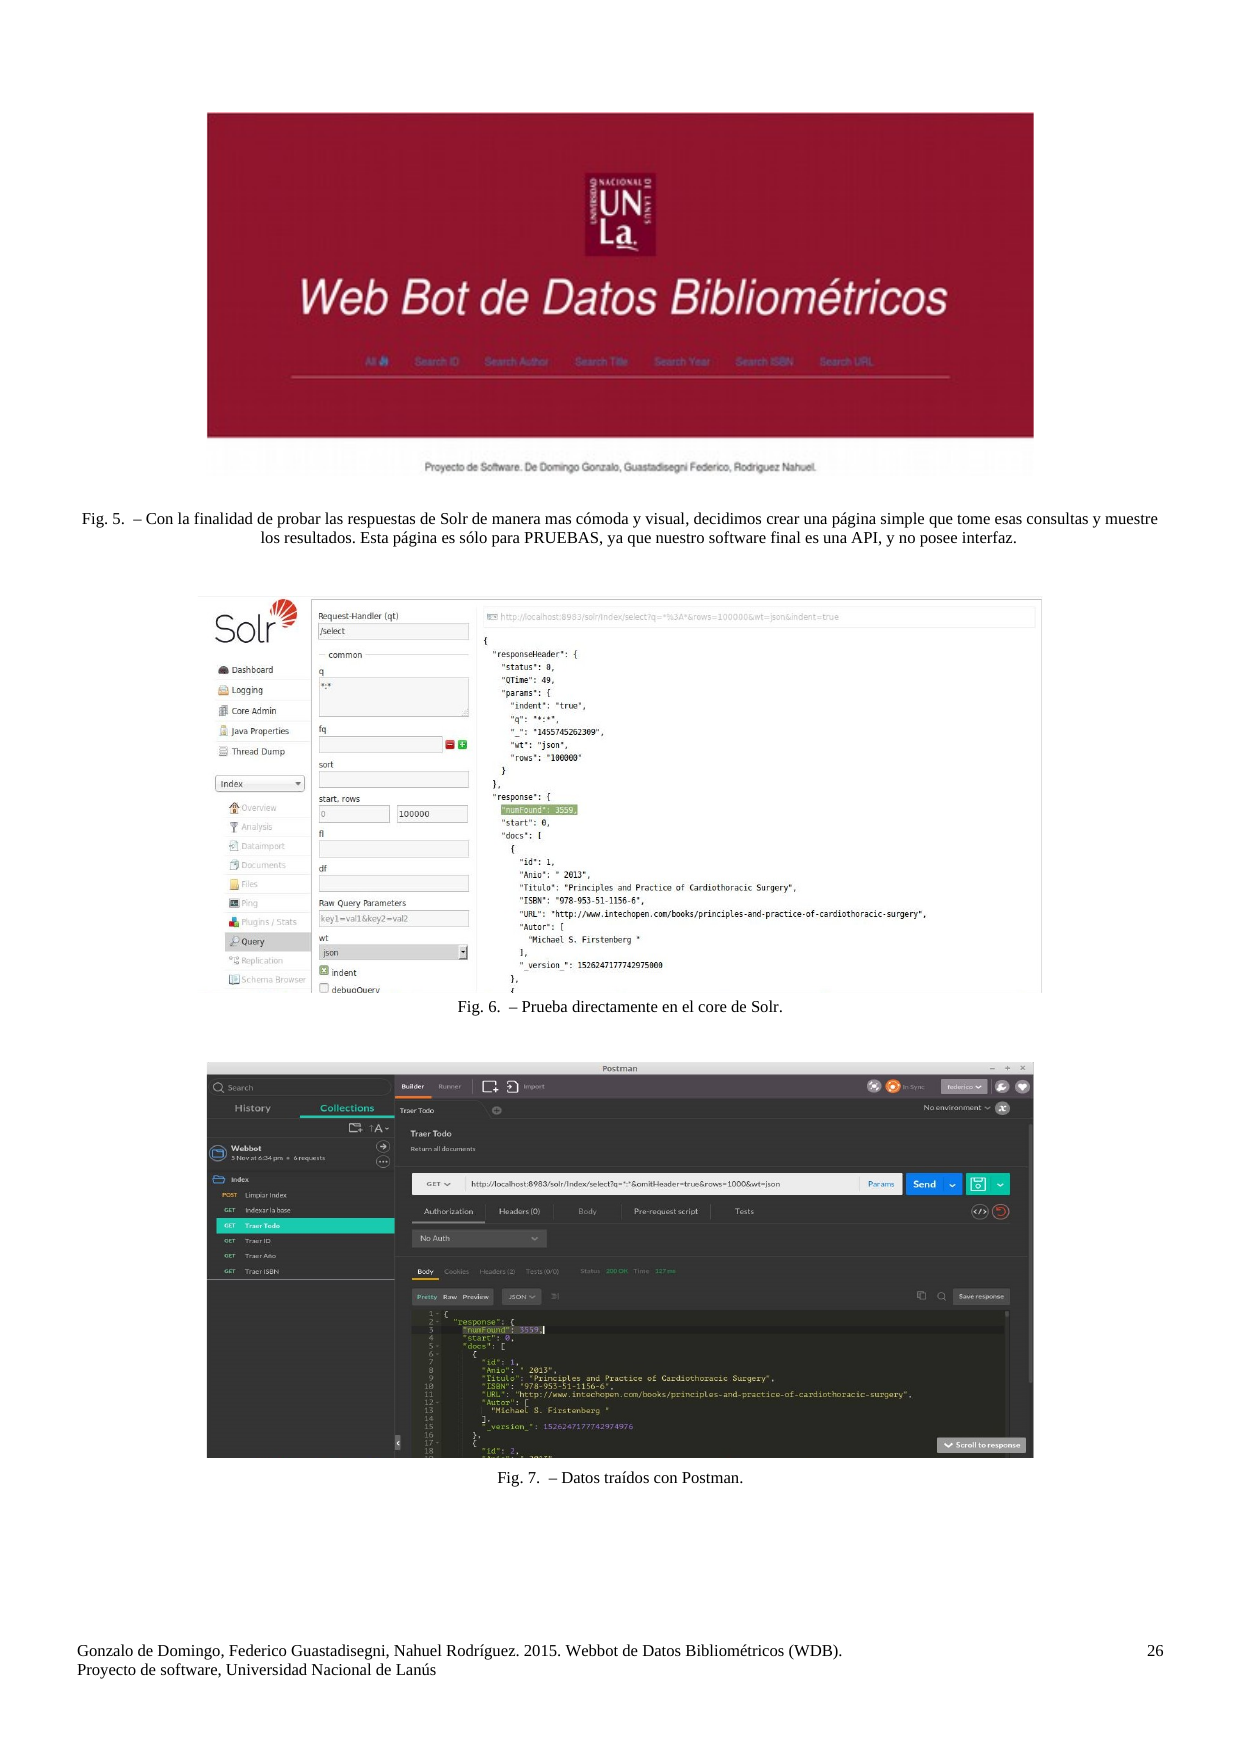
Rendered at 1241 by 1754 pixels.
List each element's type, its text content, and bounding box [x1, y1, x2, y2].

list – Con la finalidad de probar las respuestas de Solr de manera mas cómoda y visual, decidimos crear una página simple que tome esas consultas y muestre los resultados. Esta página es sólo para PRUEBAS, ya que nuestro software final es una API, y no posee interfaz. [77, 509, 1163, 547]
picture [206, 1062, 1034, 1458]
picture [206, 112, 1034, 476]
list – Prueba directamente en el core de Solr. [77, 997, 1163, 1016]
picture [197, 596, 1043, 993]
list – Datos traídos con Postman. [77, 1468, 1163, 1487]
